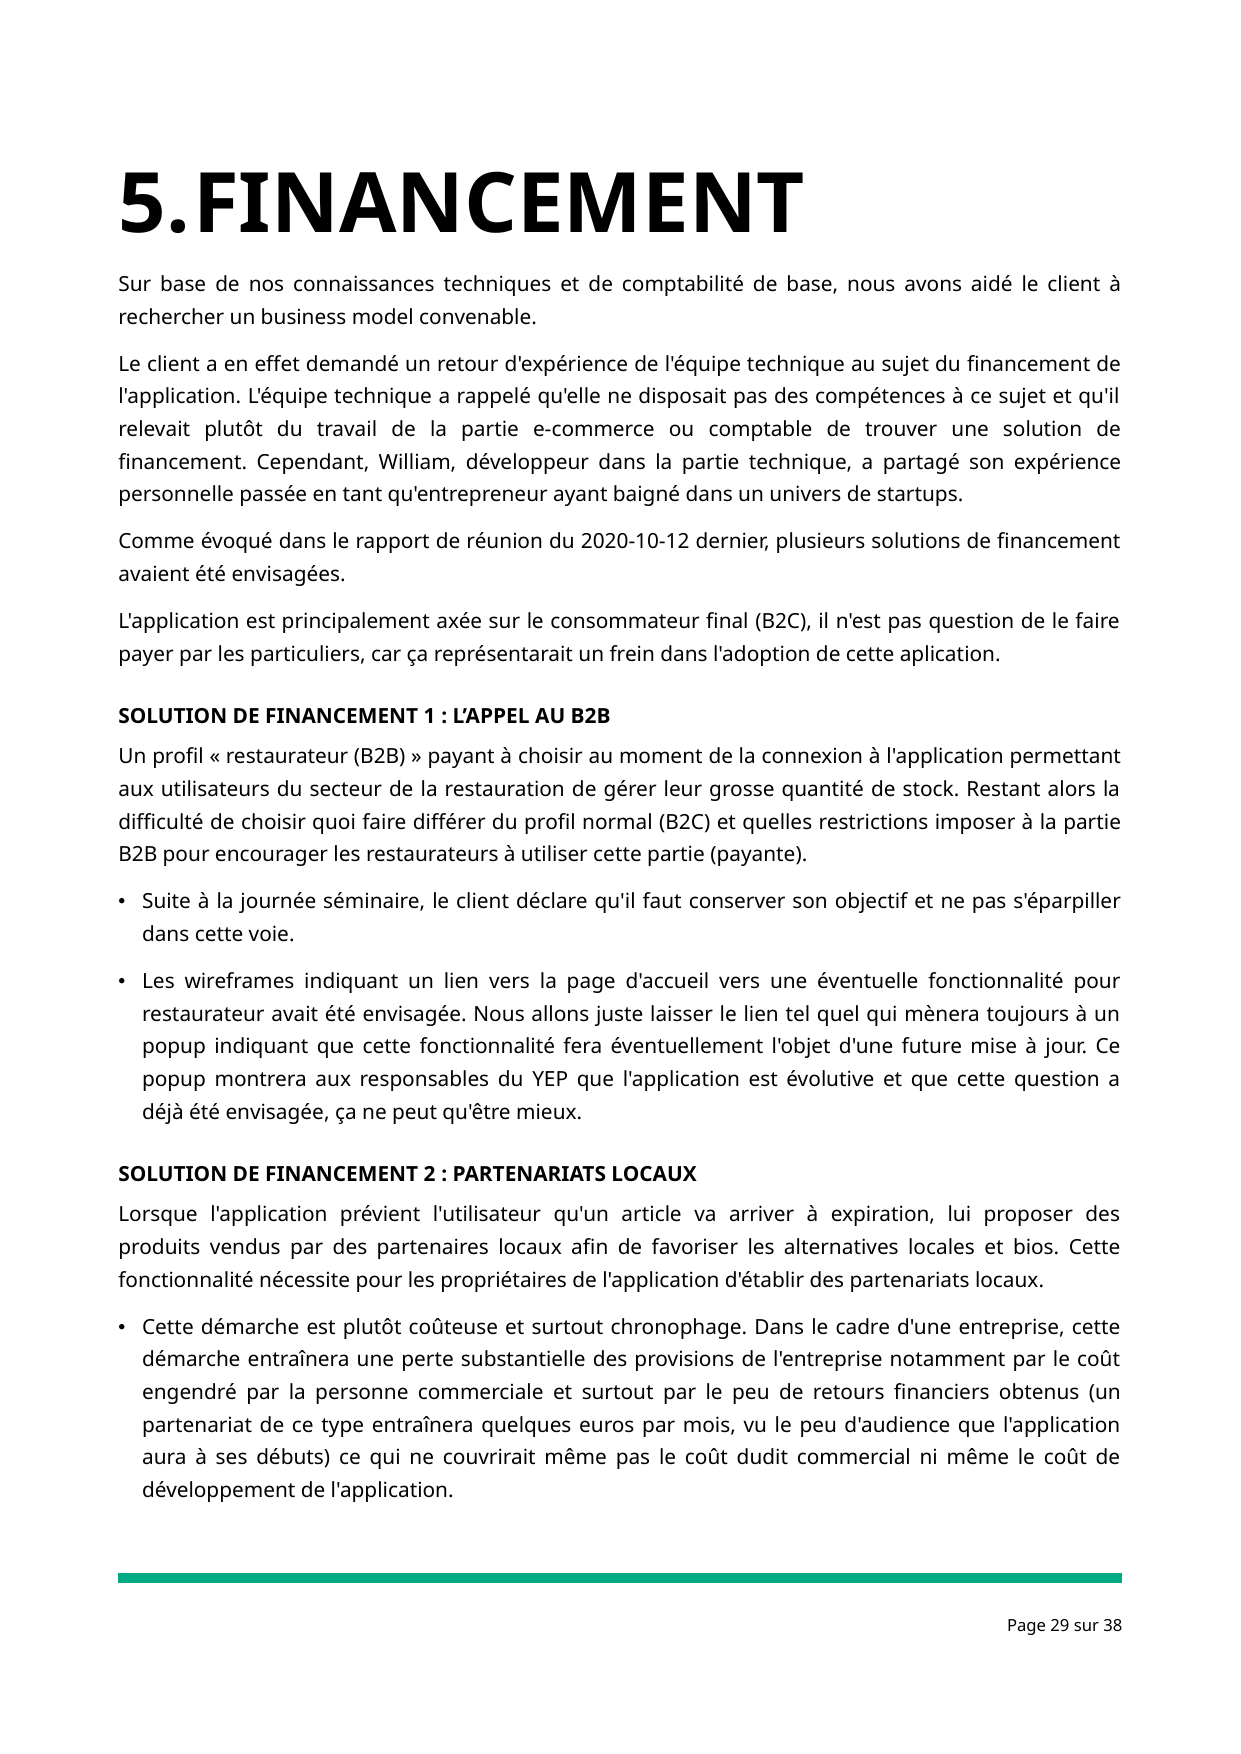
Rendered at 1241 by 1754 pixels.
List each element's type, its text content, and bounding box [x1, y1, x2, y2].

text Lorsque l'application prévient l'utilisateur qu'un article va arriver à expiration, lui proposer des produits vendus par des partenaires locaux afin de favoriser les alternatives locales et bios. Cette fonctionnalité nécessite pour les propriétaires de l'application d'établir des partenariats locaux. [118, 1199, 1122, 1293]
text Le client a en effet demandé un retour d'expérience de l'équipe technique au sujet du financement de l'application. L'équipe technique a rappelé qu'elle ne disposait pas des compétences à ce sujet et qu'il relevait plutôt du travail de la partie e-commerce ou comptable de trouver une solution de financement. Cependant, William, développeur dans la partie technique, a partagé son expérience personnelle passée en tant qu'entrepreneur ayant baigné dans un univers de startups. [118, 349, 1122, 508]
list Suite à la journée séminaire, le client déclare qu'il faut conserver son objectif et ne pas s'éparpiller dans cette voie. [118, 887, 1122, 948]
list Les wireframes indiquant un lien vers la page d'accueil vers une éventuelle fonctionnalité pour restaurateur avait été envisagée. Nous allons juste laisser le lien tel quel qui mènera toujours à un popup indiquant que cette fonctionnalité fera éventuellement l'objet d'une future mise à jour. Ce popup montrera aux responsables du YEP que l'application est évolutive et que cette question a déjà été envisagée, ça ne peut qu'être mieux. [118, 966, 1122, 1125]
text L'application est principalement axée sur le consommateur final (B2C), il n'est pas question de le faire payer par les particuliers, car ça représentarait un frein dans l'adoption de cette aplication. [118, 606, 1122, 667]
subtitle Solution de financement 1 : l’appel au B2B [118, 701, 1122, 729]
subtitle Solution de financement 2 : partenariats locaux [118, 1159, 1122, 1187]
subtitle Financement [118, 143, 1122, 257]
text Comme évoqué dans le rapport de réunion du 2020-10-12 dernier, plusieurs solutions de financement avaient été envisagées. [118, 527, 1122, 588]
text Un profil « restaurateur (B2B) » payant à choisir au moment de la connexion à l'application permettant aux utilisateurs du secteur de la restauration de gérer leur grosse quantité de stock. Restant alors la difficulté de choisir quoi faire différer du profil normal (B2C) et quelles restrictions imposer à la partie B2B pour encourager les restaurateurs à utiliser cette partie (payante). [118, 742, 1122, 868]
text Sur base de nos connaissances techniques et de comptabilité de base, nous avons aidé le client à rechercher un business model convenable. [118, 269, 1122, 330]
list Cette démarche est plutôt coûteuse et surtout chronophage. Dans le cadre d'une entreprise, cette démarche entraînera une perte substantielle des provisions de l'entreprise notamment par le coût engendré par la personne commerciale et surtout par le peu de retours financiers obtenus (un partenariat de ce type entraînera quelques euros par mois, vu le peu d'audience que l'application aura à ses débuts) ce qui ne couvrirait même pas le coût dudit commercial ni même le coût de développement de l'application. [118, 1312, 1122, 1503]
